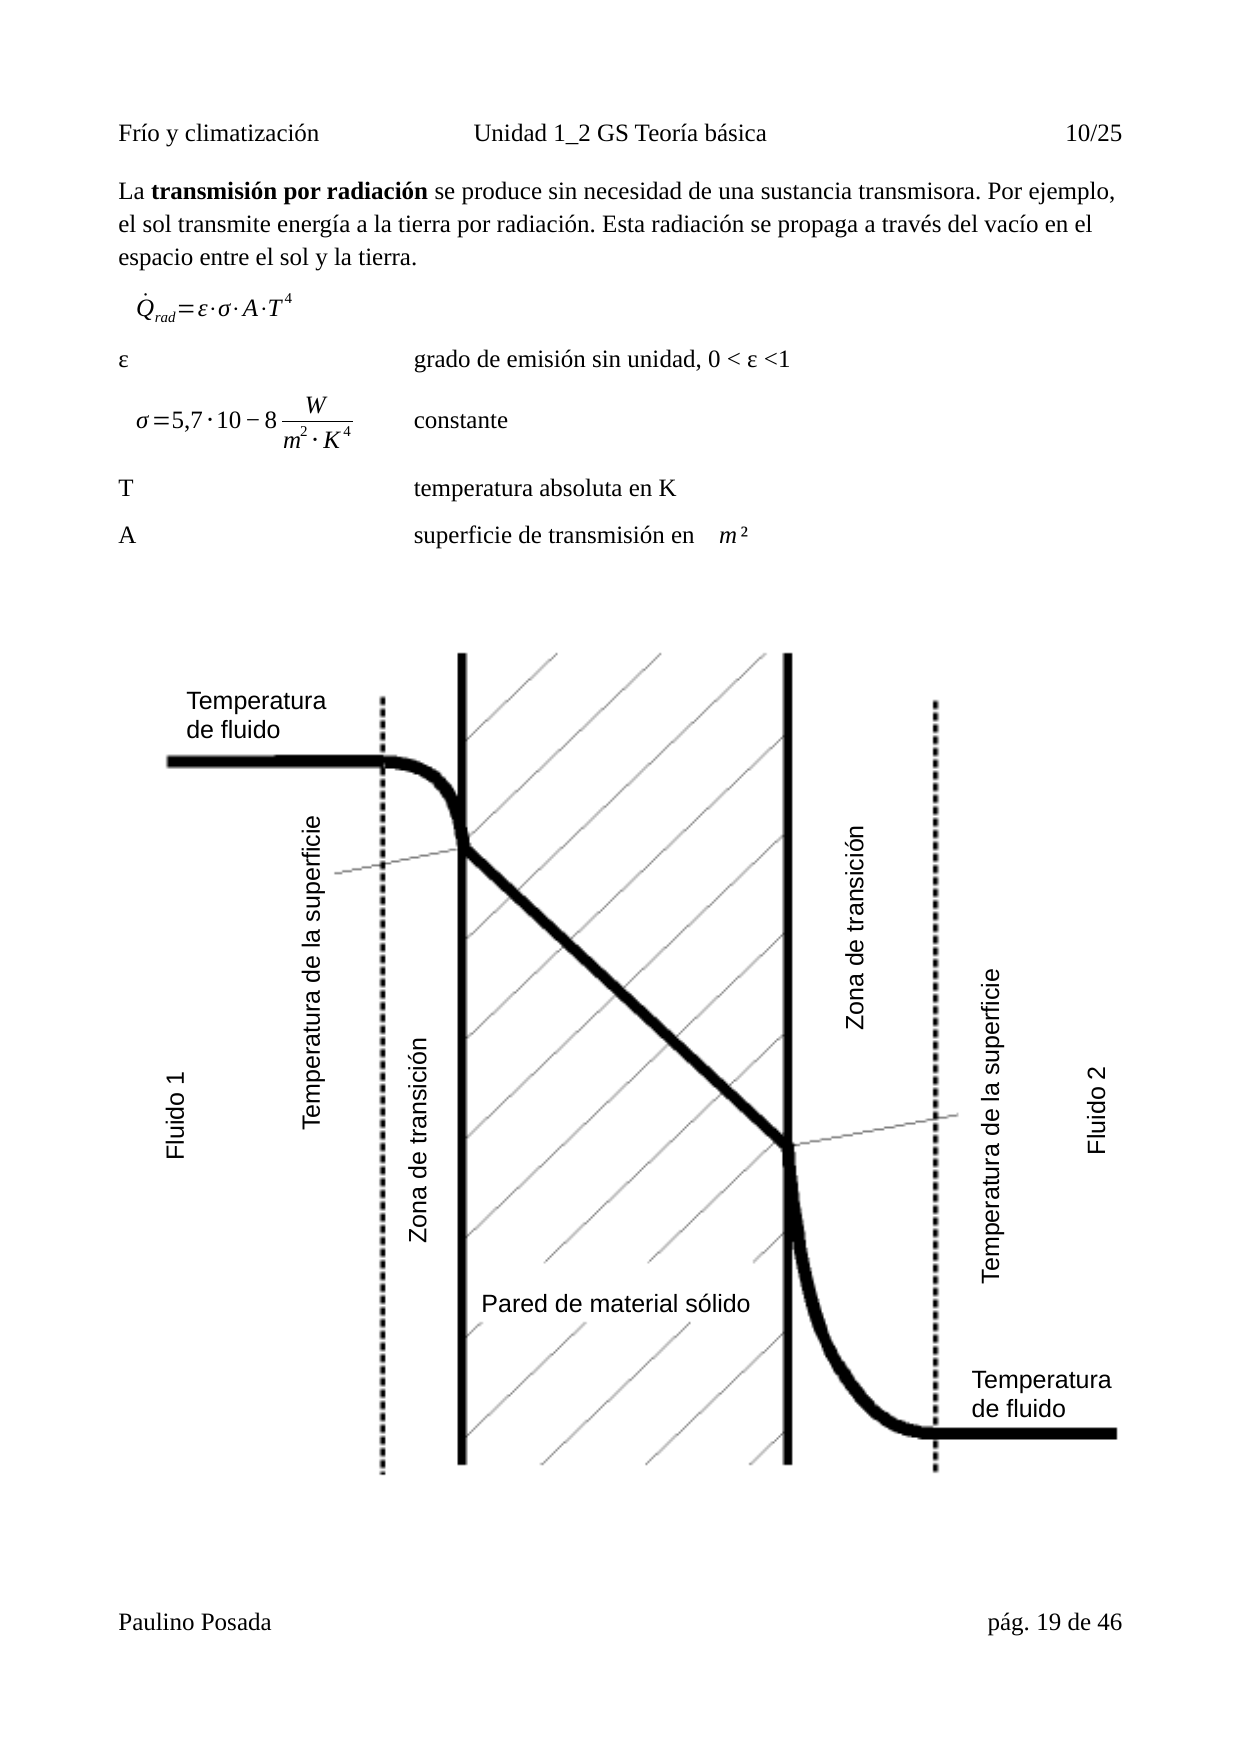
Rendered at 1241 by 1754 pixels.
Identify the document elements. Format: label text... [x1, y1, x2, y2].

text La transmisión por radiación se produce sin necesidad de una sustancia transmisora. Por ejemplo, el sol transmite energía a la tierra por radiación. Esta radiación se propaga a través del vacío en el espacio entre el sol y la tierra. [118, 176, 1122, 271]
text constante [118, 391, 1122, 454]
text A superficie de transmisión en [118, 520, 1122, 549]
text T temperatura absoluta en K [118, 473, 1122, 502]
picture [59, 636, 1182, 1483]
text ε grado de emisión sin unidad, 0 < ε <1 [118, 344, 1122, 373]
